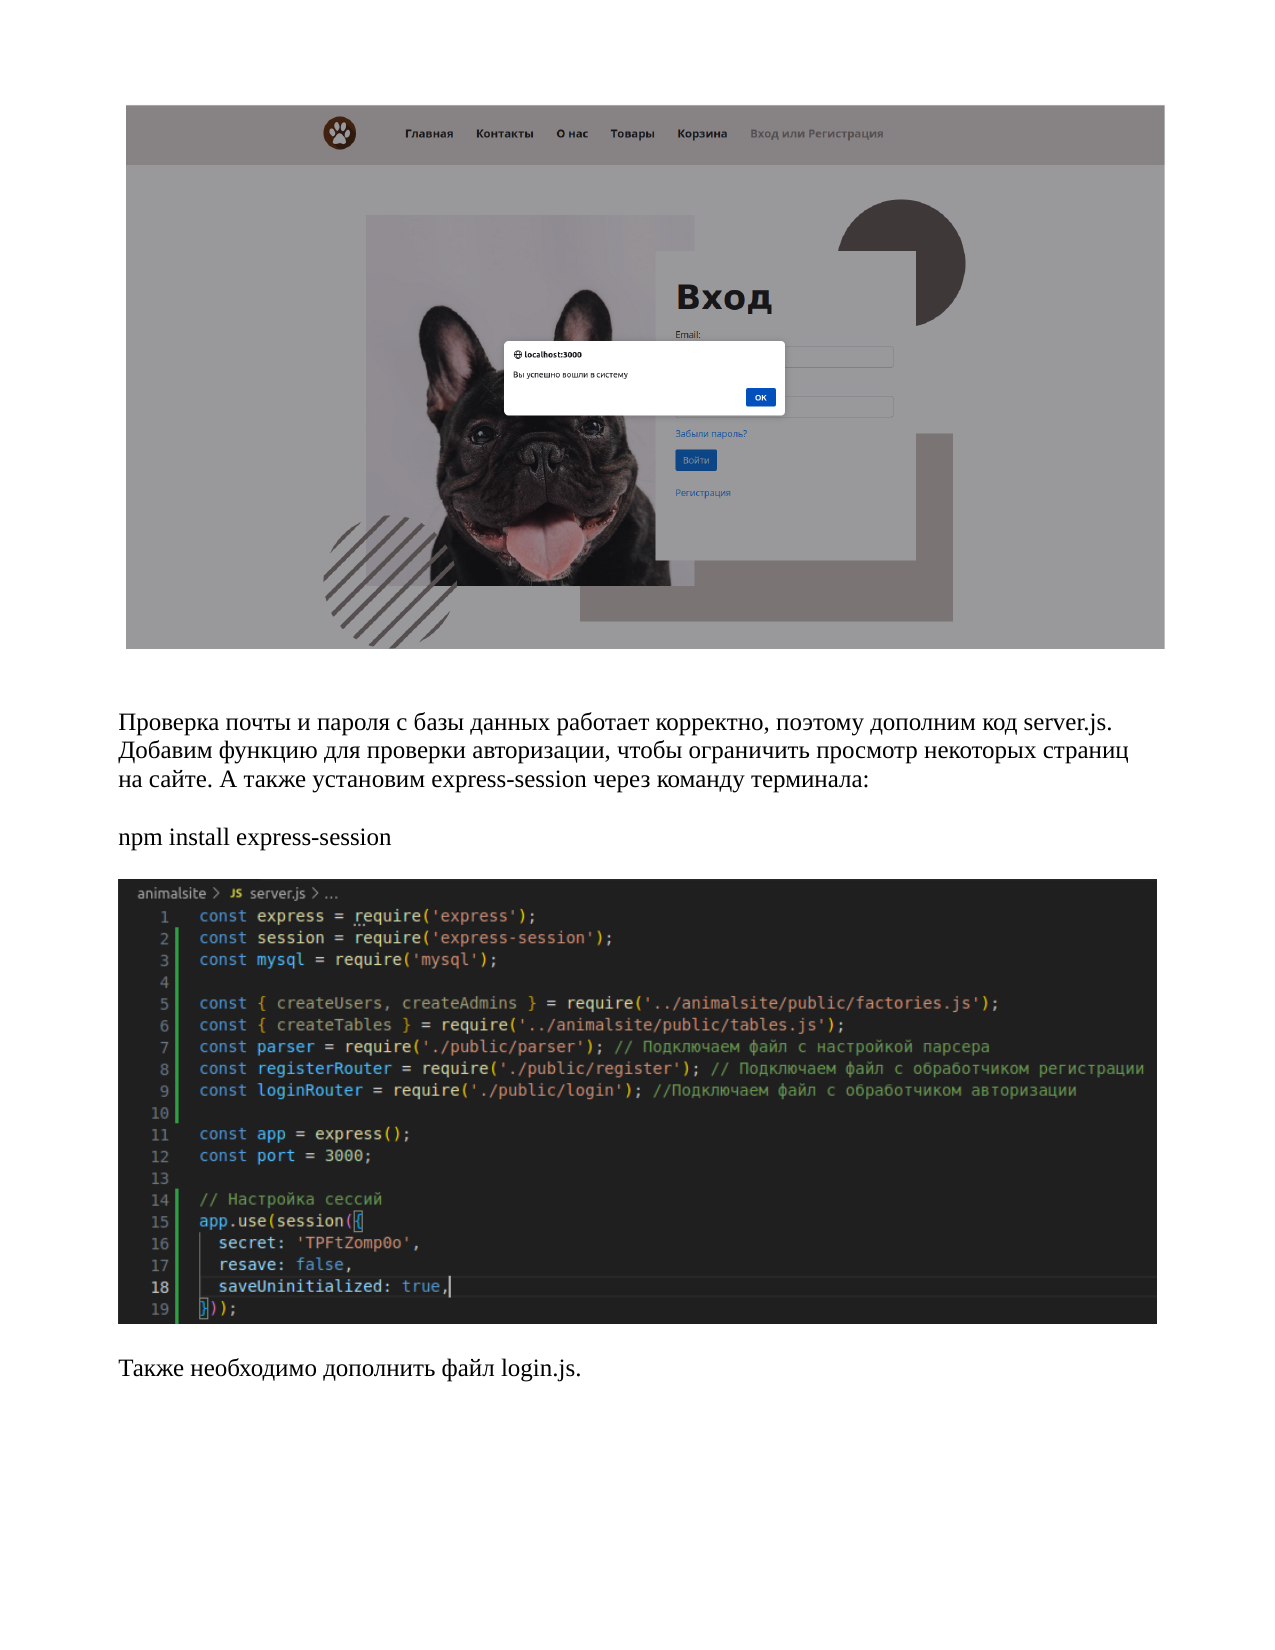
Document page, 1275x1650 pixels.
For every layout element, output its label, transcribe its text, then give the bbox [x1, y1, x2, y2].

text Также необходимо дополнить файл login.js. [118, 1353, 1157, 1382]
text npm install express-session [118, 822, 1157, 850]
picture [118, 879, 1157, 1324]
picture [126, 104, 1165, 649]
text Проверка почты и пароля с базы данных работает корректно, поэтому дополним код server.js. Добавим функцию для проверки авторизации, чтобы ограничить просмотр некоторых страниц на сайте. А также установим express-session через команду терминала: [118, 707, 1157, 822]
